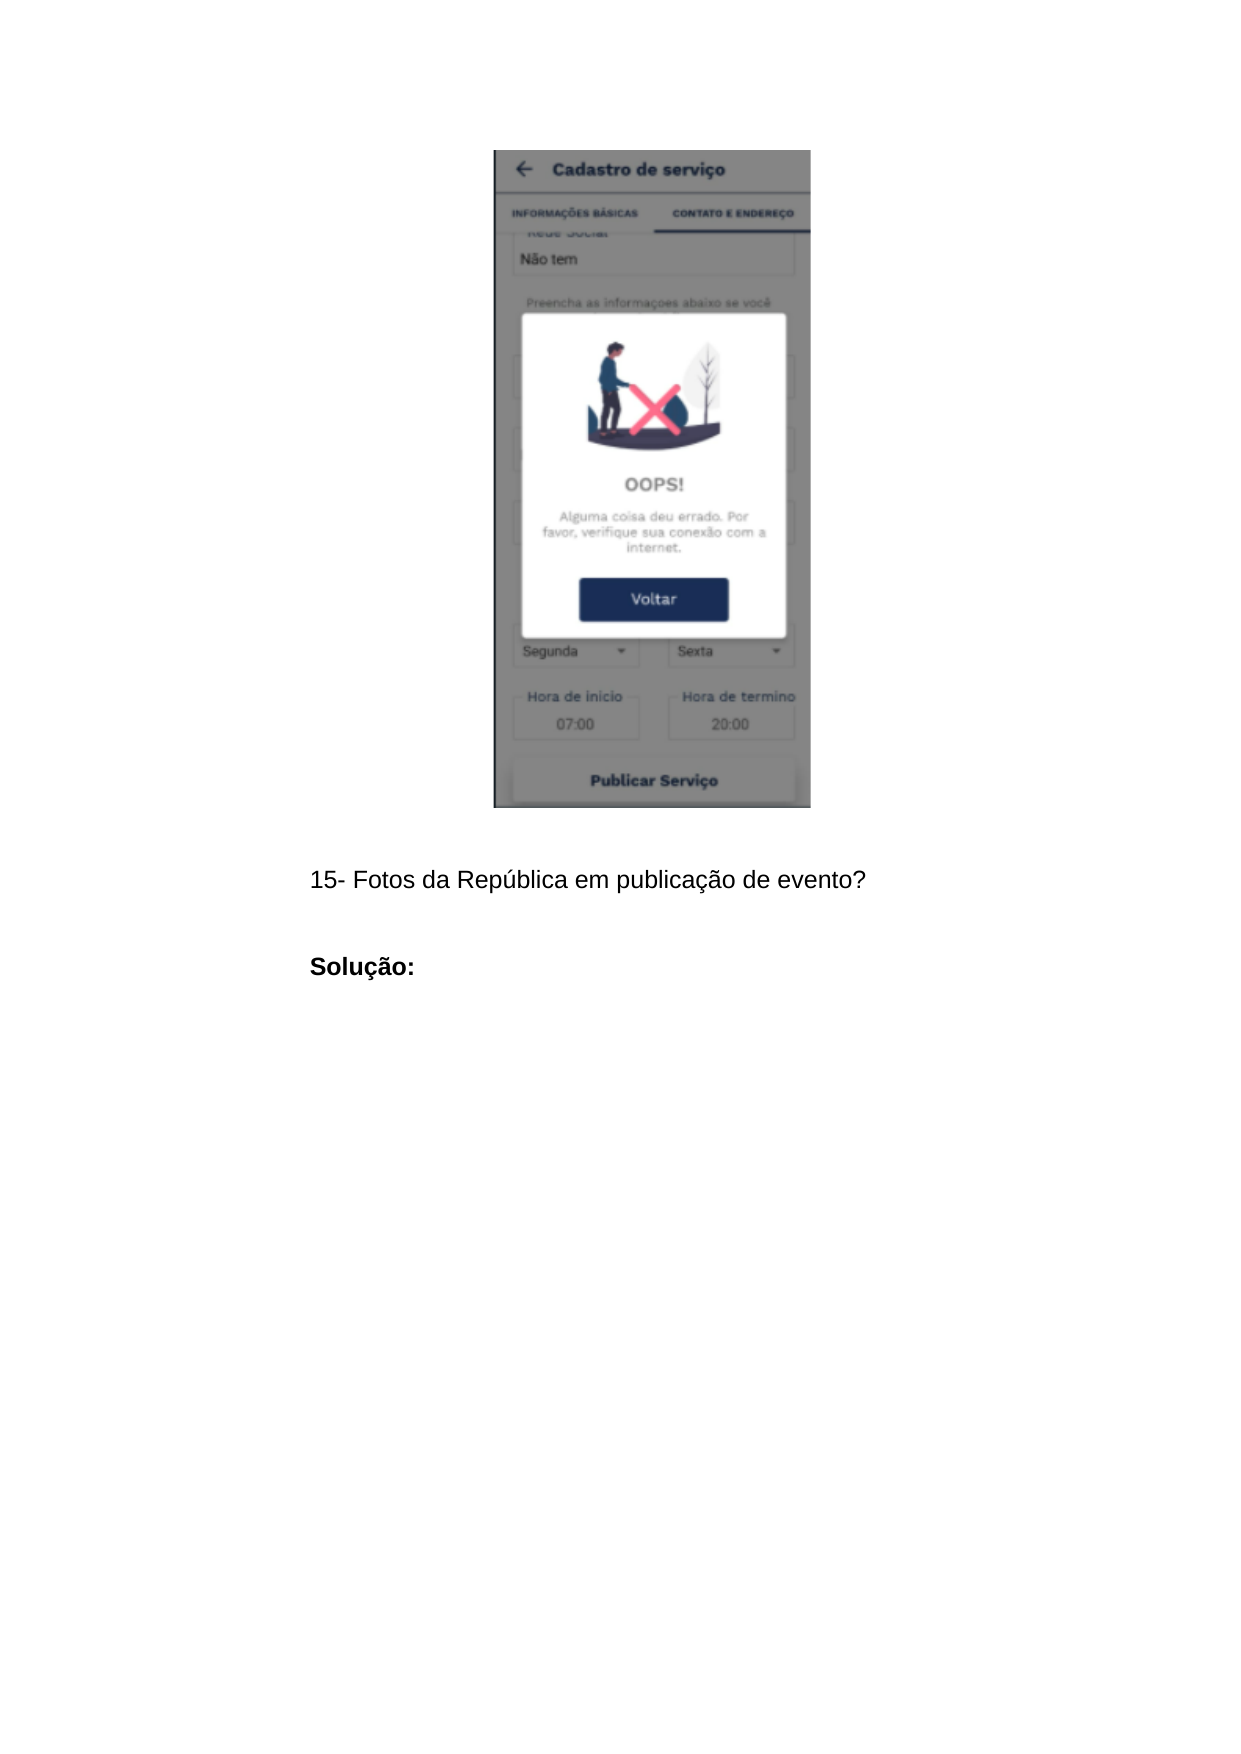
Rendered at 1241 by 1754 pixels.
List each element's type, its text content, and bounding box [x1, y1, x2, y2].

picture [493, 150, 811, 808]
text 15- Fotos da República em publicação de evento? [233, 866, 1090, 894]
text Solução: [233, 952, 1090, 981]
